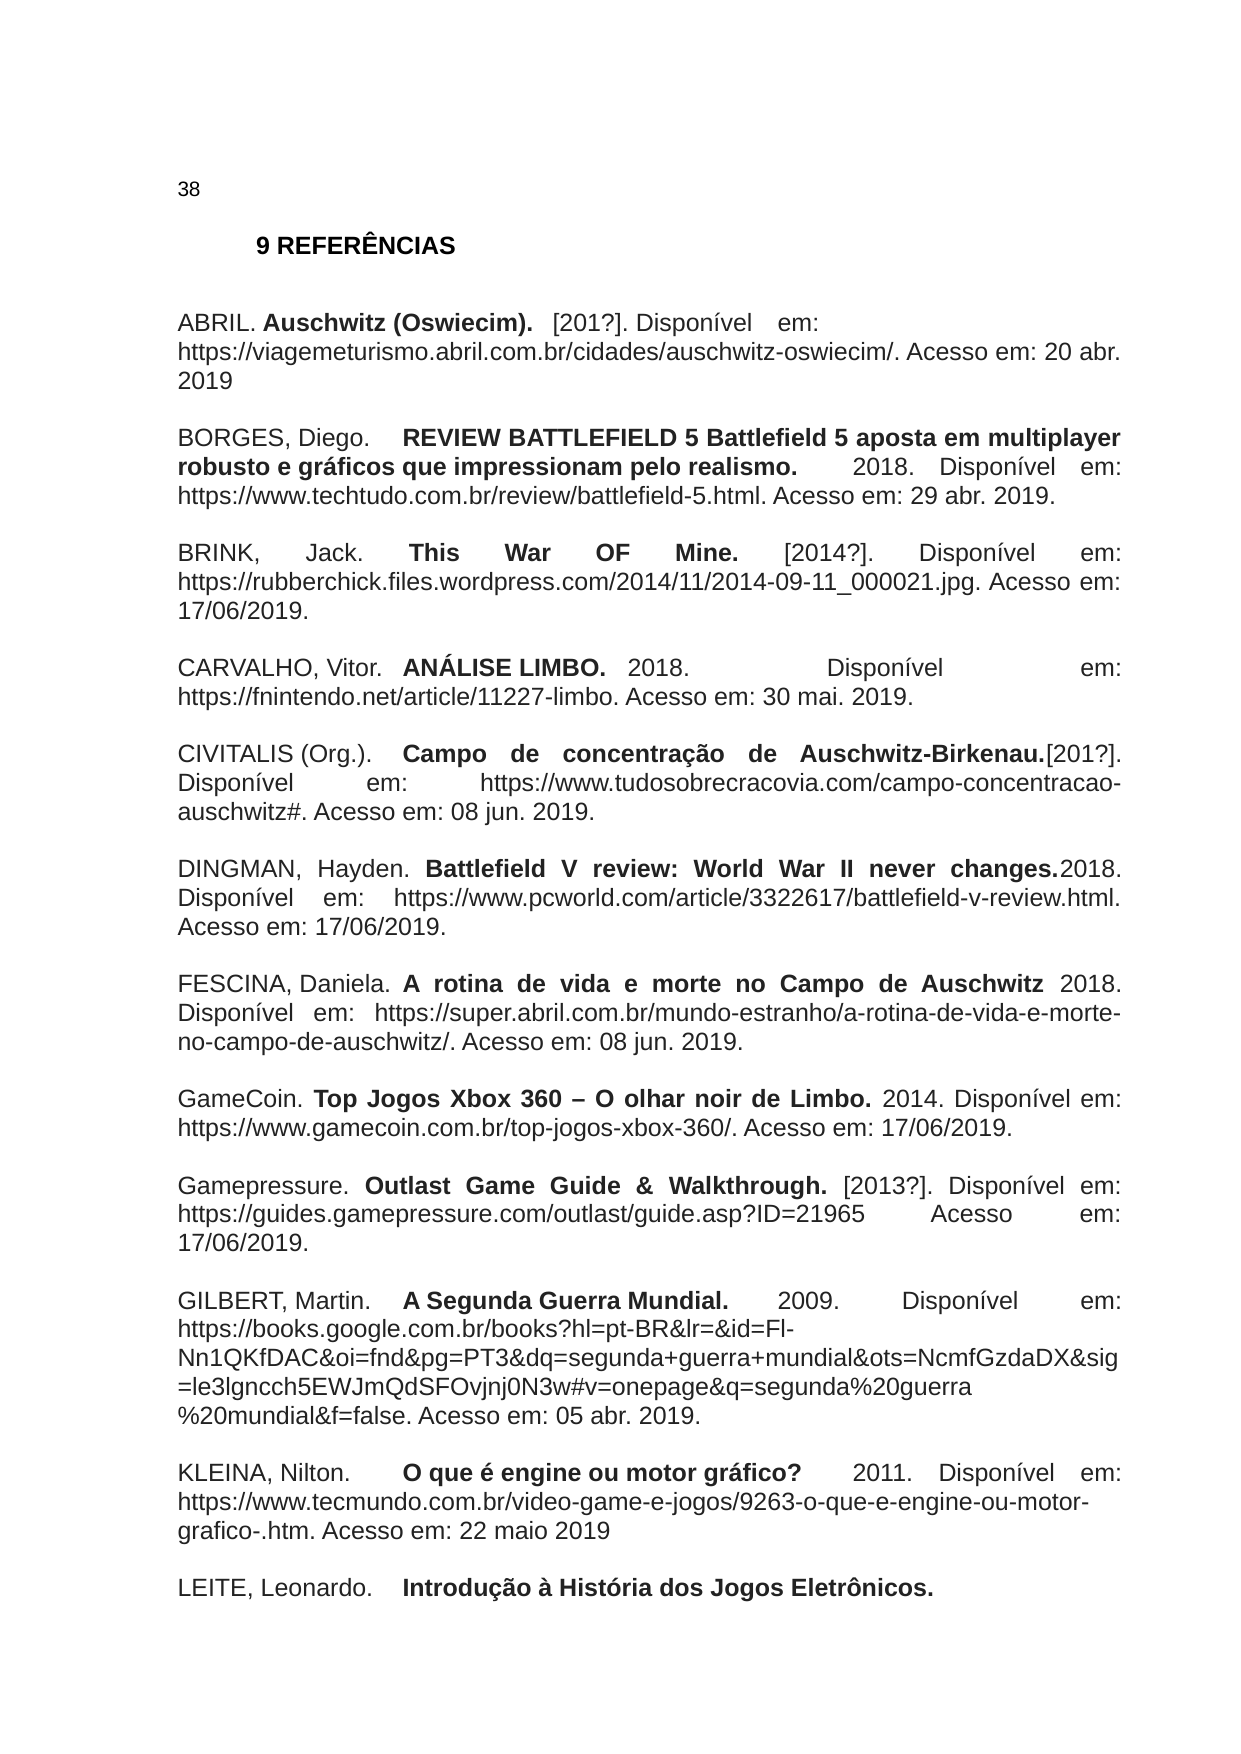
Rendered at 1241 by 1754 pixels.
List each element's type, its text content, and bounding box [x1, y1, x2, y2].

text CARVALHO, Vitor. ANÁLISE LIMBO. 2018. Disponível em: https://fnintendo.net/article/11227-limbo. Acesso em: 30 mai. 2019. [177, 653, 1122, 711]
text Gamepressure. Outlast Game Guide & Walkthrough. [2013?]. Disponível em: https://guides.gamepressure.com/outlast/guide.asp?ID=21965 Acesso em: 17/06/2019. [177, 1171, 1122, 1257]
text GameCoin. Top Jogos Xbox 360 – O olhar noir de Limbo. 2014. Disponível em: https://www.gamecoin.com.br/top-jogos-xbox-360/. Acesso em: 17/06/2019. [177, 1084, 1122, 1142]
text CIVITALIS (Org.). Campo de concentração de Auschwitz-Birkenau.[201?]. Disponível em: https://www.tudosobrecracovia.com/campo-concentracao-auschwitz#. Acesso em: 08 jun. 2019. [177, 739, 1122, 826]
text ABRIL. Auschwitz (Oswiecim). [201?]. Disponível em: https://viagemeturismo.abril.com.br/cidades/auschwitz-oswiecim/. Acesso em: 20 abr. 2019 [177, 308, 1122, 394]
text GILBERT, Martin. A Segunda Guerra Mundial. 2009. Disponível em: https://books.google.com.br/books?hl=pt-BR&lr=&id=Fl-Nn1QKfDAC&oi=fnd&pg=PT3&dq=segunda+guerra+mundial&ots=NcmfGzdaDX&sig=le3lgncch5EWJmQdSFOvjnj0N3w#v=onepage&q=segunda%20guerra%20mundial&f=false. Acesso em: 05 abr. 2019. [177, 1286, 1122, 1429]
text FESCINA, Daniela. A rotina de vida e morte no Campo de Auschwitz 2018. Disponível em: https://super.abril.com.br/mundo-estranho/a-rotina-de-vida-e-morte-no-campo-de-auschwitz/. Acesso em: 08 jun. 2019. [177, 969, 1122, 1056]
text KLEINA, Nilton. O que é engine ou motor gráfico? 2011. Disponível em: https://www.tecmundo.com.br/video-game-e-jogos/9263-o-que-e-engine-ou-motor-grafico-.htm. Acesso em: 22 maio 2019 [177, 1458, 1122, 1544]
text DINGMAN, Hayden. Battlefield V review: World War II never changes.2018. Disponível em: https://www.pcworld.com/article/3322617/battlefield-v-review.html. Acesso em: 17/06/2019. [177, 854, 1122, 941]
subtitle 9 REFERÊNCIAS [214, 231, 1122, 259]
text BRINK, Jack. This War OF Mine. [2014?]. Disponível em: https://rubberchick.files.wordpress.com/2014/11/2014-09-11_000021.jpg. Acesso em: 17/06/2019. [177, 538, 1122, 624]
text BORGES, Diego. REVIEW BATTLEFIELD 5 Battlefield 5 aposta em multiplayer robusto e gráficos que impressionam pelo realismo. 2018. Disponível em: https://www.techtudo.com.br/review/battlefield-5.html. Acesso em: 29 abr. 2019. [177, 423, 1122, 509]
text LEITE, Leonardo. Introdução à História dos Jogos Eletrônicos. [177, 1573, 1122, 1602]
